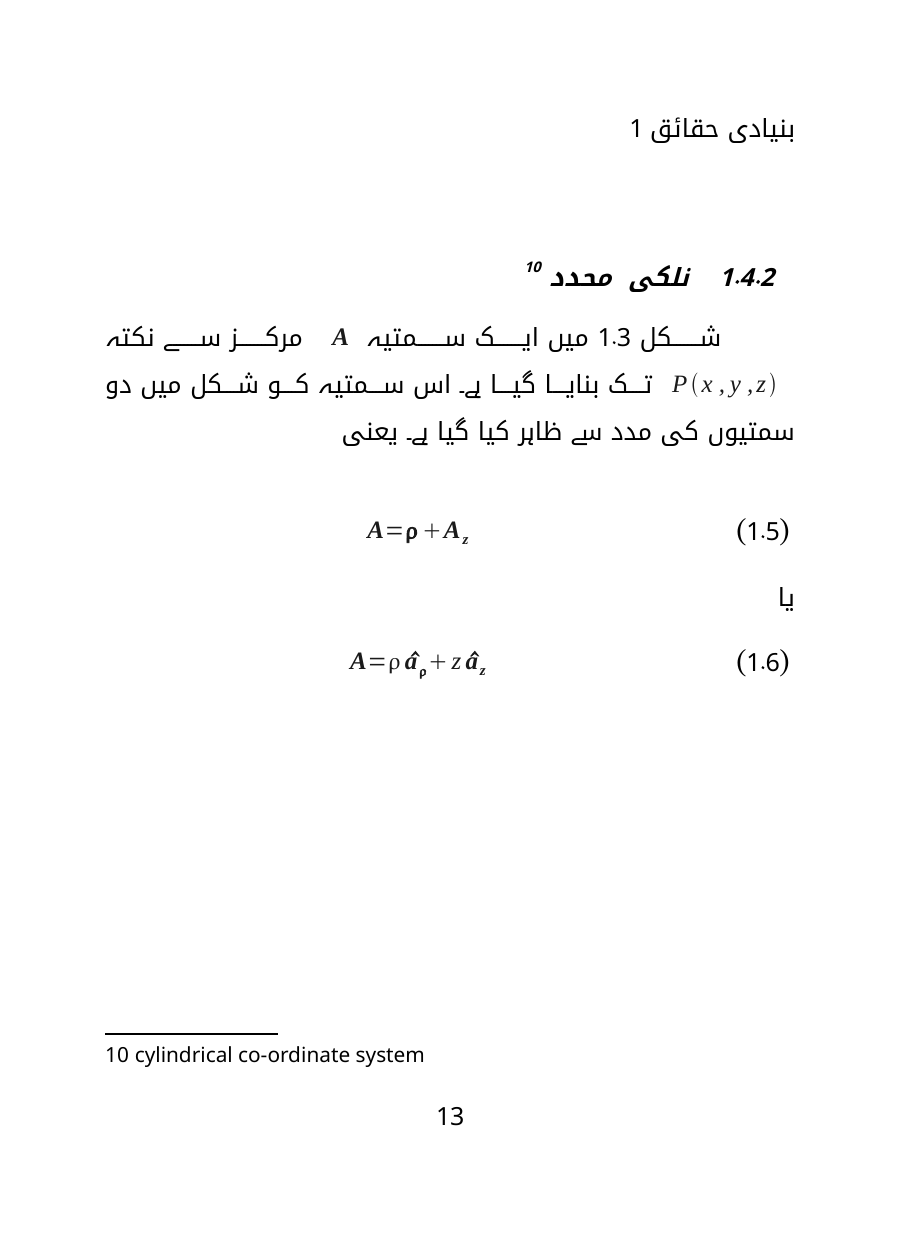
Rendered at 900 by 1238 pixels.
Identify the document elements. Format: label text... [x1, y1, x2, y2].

subtitle نلکی محدد [105, 254, 718, 301]
table_header [105, 503, 718, 574]
text یا [105, 574, 795, 621]
text شکل 1.3 میں ایک سمتیہ مرکز سے نکتہ تک بنایا گیا ہے۔ اس سمتیہ کو شکل میں دو سمتیوں کی مدد سے ظاہر کیا گیا ہے۔ یعنی [105, 314, 795, 456]
table_header [105, 634, 718, 705]
table_header (1.5) [718, 503, 795, 574]
table_header (1.6) [718, 634, 795, 705]
list cylindrical co-ordinate system [105, 1040, 795, 1068]
